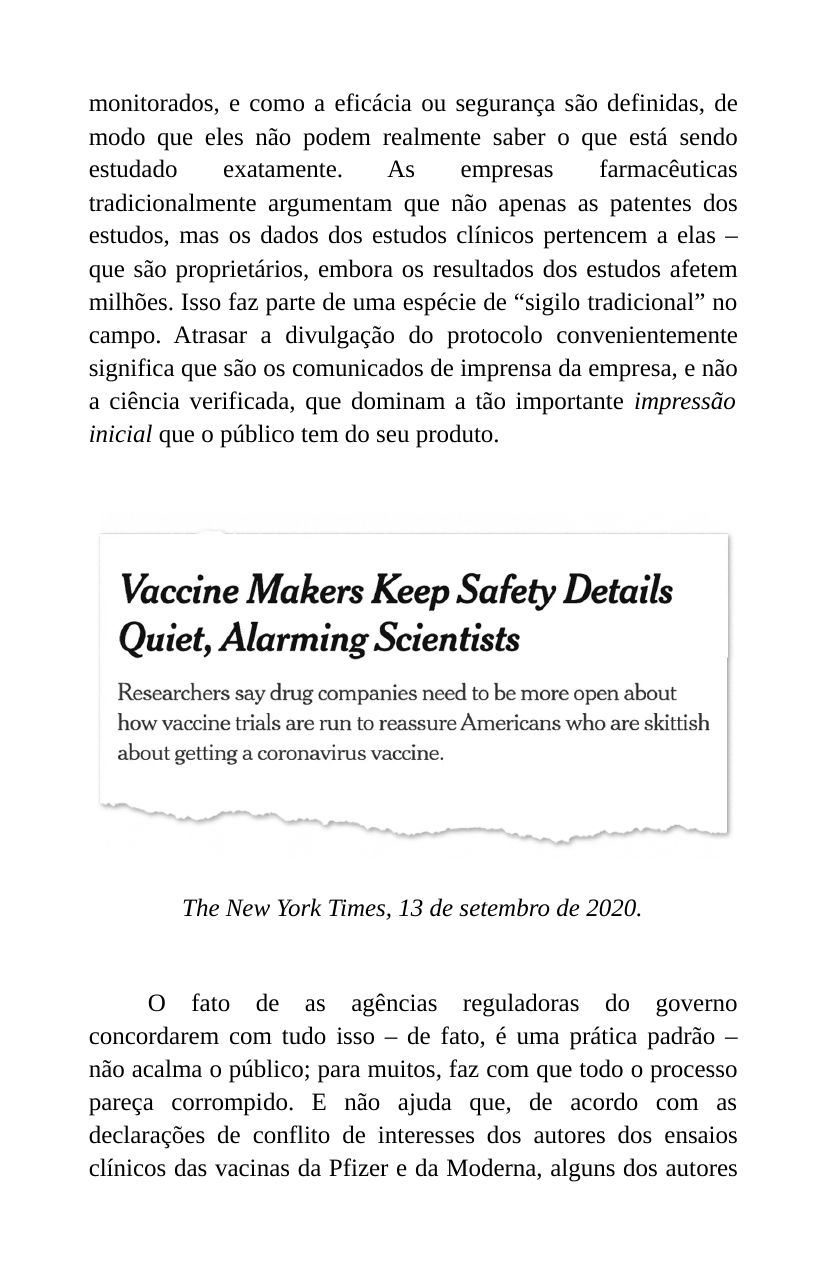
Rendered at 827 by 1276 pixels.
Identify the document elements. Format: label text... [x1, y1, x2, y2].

text O fato de as agências reguladoras do governo concordarem com tudo isso – de fato, é uma prática padrão – não acalma o público; para muitos, faz com que todo o processo pareça corrompido. E não ajuda que, de acordo com as declarações de conflito de interesses dos autores dos ensaios clínicos das vacinas da Pfizer e da Moderna, alguns dos autores [88, 988, 738, 1182]
text The New York Times, 13 de setembro de 2020. [88, 893, 738, 922]
picture [88, 513, 739, 874]
text monitorados, e como a eficácia ou segurança são definidas, de modo que eles não podem realmente saber o que está sendo estudado exatamente. As empresas farmacêuticas tradicionalmente argumentam que não apenas as patentes dos estudos, mas os dados dos estudos clínicos pertencem a elas – que são proprietários, embora os resultados dos estudos afetem milhões. Isso faz parte de uma espécie de “sigilo tradicional” no campo. Atrasar a divulgação do protocolo convenientemente significa que são os comunicados de imprensa da empresa, e não a ciência verificada, que dominam a tão importante impressão inicial que o público tem do seu produto. [88, 88, 738, 447]
